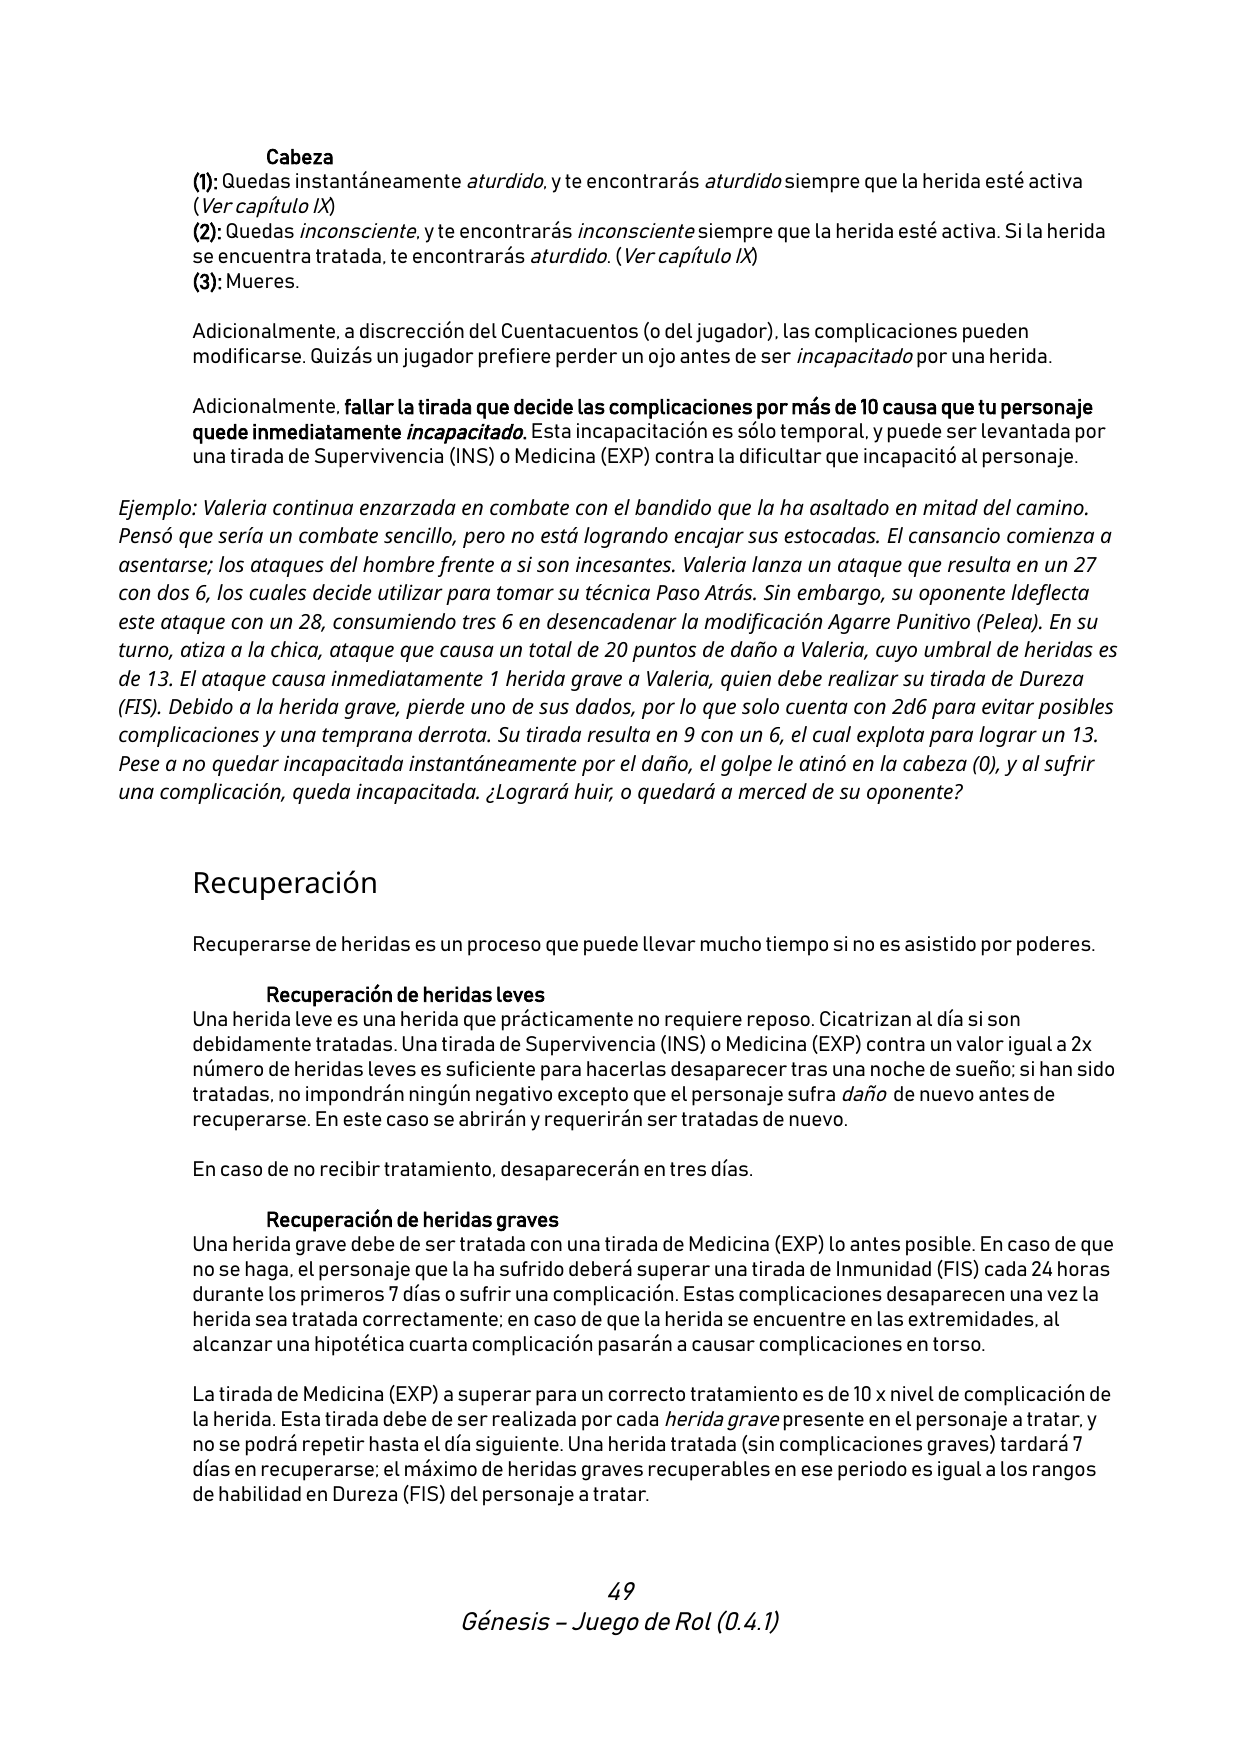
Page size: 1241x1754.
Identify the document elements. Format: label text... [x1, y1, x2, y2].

text La tirada de Medicina (EXP) a superar para un correcto tratamiento es de 10 x nivel de complicación de la herida. Esta tirada debe de ser realizada por cada herida grave presente en el personaje a tratar, y no se podrá repetir hasta el día siguiente. Una herida tratada (sin complicaciones graves) tardará 7 días en recuperarse; el máximo de heridas graves recuperables en ese periodo es igual a los rangos de habilidad en Dureza (FIS) del personaje a tratar. [192, 1381, 1122, 1506]
text Ejemplo: Valeria continua enzarzada en combate con el bandido que la ha asaltado en mitad del camino. Pensó que sería un combate sencillo, pero no está logrando encajar sus estocadas. El cansancio comienza a asentarse; los ataques del hombre frente a si son incesantes. Valeria lanza un ataque que resulta en un 27 con dos 6, los cuales decide utilizar para tomar su técnica Paso Atrás. Sin embargo, su oponente ldeflecta este ataque con un 28, consumiendo tres 6 en desencadenar la modificación Agarre Punitivo (Pelea). En su turno, atiza a la chica, ataque que causa un total de 20 puntos de daño a Valeria, cuyo umbral de heridas es de 13. El ataque causa inmediatamente 1 herida grave a Valeria, quien debe realizar su tirada de Dureza (FIS). Debido a la herida grave, pierde uno de sus dados, por lo que solo cuenta con 2d6 para evitar posibles complicaciones y una temprana derrota. Su tirada resulta en 9 con un 6, el cual explota para lograr un 13. Pese a no quedar incapacitada instantáneamente por el daño, el golpe le atinó en la cabeza (0), y al sufrir una complicación, queda incapacitada. ¿Logrará huir, o quedará a merced de su oponente? [118, 493, 1122, 806]
text (1): Quedas instantáneamente aturdido, y te encontrarás aturdido siempre que la herida esté activa (Ver capítulo IX) [192, 168, 1122, 218]
text (2): Quedas inconsciente, y te encontrarás inconsciente siempre que la herida esté activa. Si la herida se encuentra tratada, te encontrarás aturdido. (Ver capítulo IX) [192, 218, 1122, 268]
text Recuperación de heridas graves [192, 1206, 1122, 1231]
text (3): Mueres. [192, 268, 1122, 293]
subtitle Recuperación [118, 863, 1122, 902]
text Recuperación de heridas leves [192, 981, 1122, 1006]
text Adicionalmente, fallar la tirada que decide las complicaciones por más de 10 causa que tu personaje quede inmediatamente incapacitado. Esta incapacitación es sólo temporal, y puede ser levantada por una tirada de Supervivencia (INS) o Medicina (EXP) contra la dificultar que incapacitó al personaje. [192, 393, 1122, 468]
text Recuperarse de heridas es un proceso que puede llevar mucho tiempo si no es asistido por poderes. [118, 931, 1122, 956]
text Una herida grave debe de ser tratada con una tirada de Medicina (EXP) lo antes posible. En caso de que no se haga, el personaje que la ha sufrido deberá superar una tirada de Inmunidad (FIS) cada 24 horas durante los primeros 7 días o sufrir una complicación. Estas complicaciones desaparecen una vez la herida sea tratada correctamente; en caso de que la herida se encuentre en las extremidades, al alcanzar una hipotética cuarta complicación pasarán a causar complicaciones en torso. [192, 1231, 1122, 1356]
text Una herida leve es una herida que prácticamente no requiere reposo. Cicatrizan al día si son debidamente tratadas. Una tirada de Supervivencia (INS) o Medicina (EXP) contra un valor igual a 2x número de heridas leves es suficiente para hacerlas desaparecer tras una noche de sueño; si han sido tratadas, no impondrán ningún negativo excepto que el personaje sufra daño de nuevo antes de recuperarse. En este caso se abrirán y requerirán ser tratadas de nuevo. [192, 1006, 1122, 1131]
text Cabeza [192, 143, 1122, 168]
text Adicionalmente, a discrección del Cuentacuentos (o del jugador), las complicaciones pueden modificarse. Quizás un jugador prefiere perder un ojo antes de ser incapacitado por una herida. [192, 318, 1122, 368]
text En caso de no recibir tratamiento, desaparecerán en tres días. [192, 1156, 1122, 1181]
